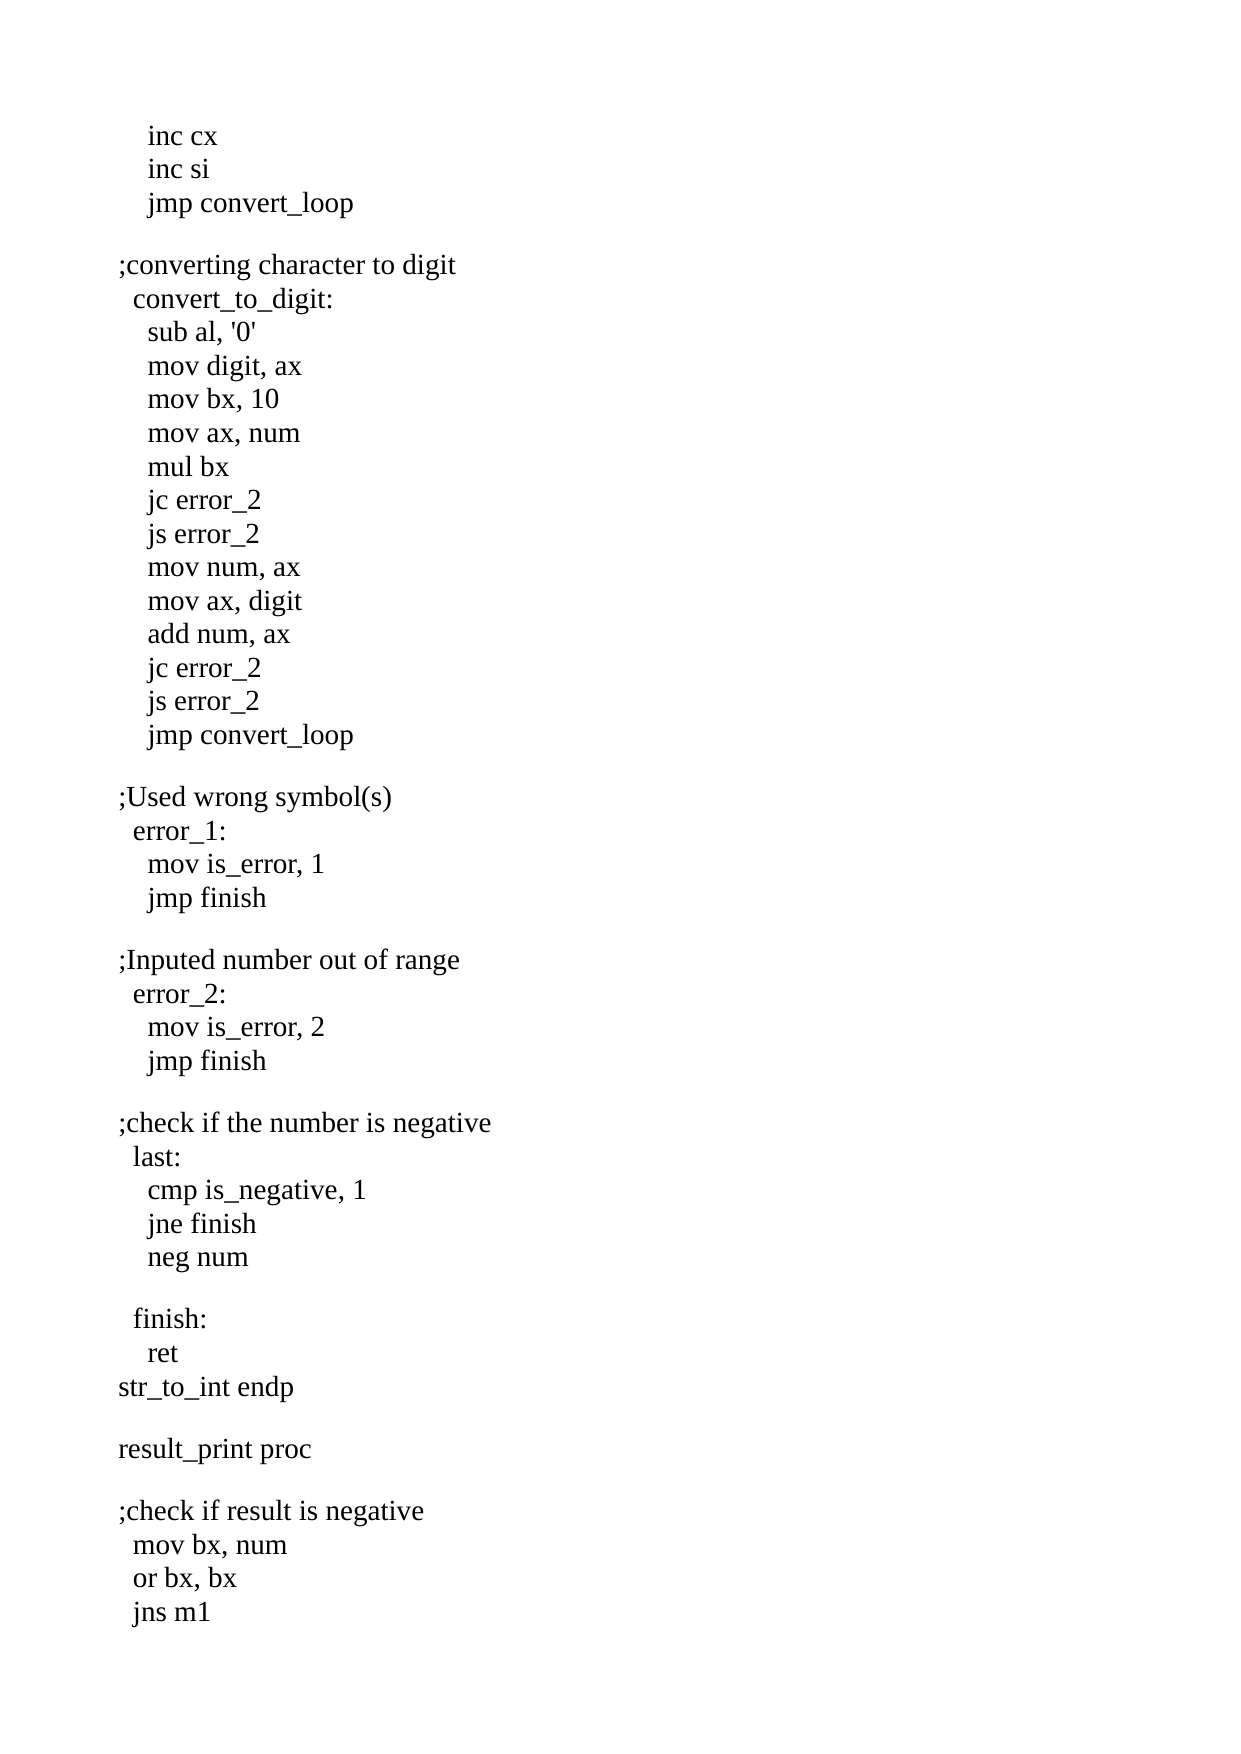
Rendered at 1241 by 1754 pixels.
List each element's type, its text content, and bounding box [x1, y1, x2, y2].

text convert_to_digit: [118, 281, 1122, 314]
text mov digit, ax [118, 348, 1122, 382]
text ;converting character to digit [118, 247, 1122, 281]
text jmp convert_loop [118, 717, 1122, 751]
text ret [118, 1335, 1122, 1369]
text mul bx [118, 449, 1122, 482]
text mov is_error, 1 [118, 846, 1122, 880]
text mov bx, num [118, 1527, 1122, 1560]
text sub al, '0' [118, 314, 1122, 348]
text cmp is_negative, 1 [118, 1172, 1122, 1206]
text jmp finish [118, 1043, 1122, 1076]
text neg num [118, 1239, 1122, 1273]
text ;Inputed number out of range [118, 942, 1122, 976]
text ;Used wrong symbol(s) [118, 779, 1122, 813]
text inc si [118, 152, 1122, 185]
text mov num, ax [118, 549, 1122, 583]
text error_2: [118, 976, 1122, 1009]
text mov ax, num [118, 415, 1122, 449]
text inc cx [118, 118, 1122, 152]
text jmp finish [118, 880, 1122, 913]
text add num, ax [118, 616, 1122, 650]
text jns m1 [118, 1594, 1122, 1627]
text jc error_2 [118, 482, 1122, 516]
text mov bx, 10 [118, 382, 1122, 415]
text str_to_int endp [118, 1369, 1122, 1402]
text ;check if the number is negative [118, 1105, 1122, 1139]
text mov ax, digit [118, 583, 1122, 616]
text mov is_error, 2 [118, 1009, 1122, 1043]
text or bx, bx [118, 1560, 1122, 1594]
text ;check if result is negative [118, 1493, 1122, 1527]
text result_print proc [118, 1431, 1122, 1464]
text finish: [118, 1302, 1122, 1335]
text jmp convert_loop [118, 185, 1122, 219]
text jne finish [118, 1206, 1122, 1239]
text js error_2 [118, 516, 1122, 549]
text last: [118, 1139, 1122, 1172]
text js error_2 [118, 683, 1122, 717]
text error_1: [118, 813, 1122, 846]
text jc error_2 [118, 650, 1122, 683]
